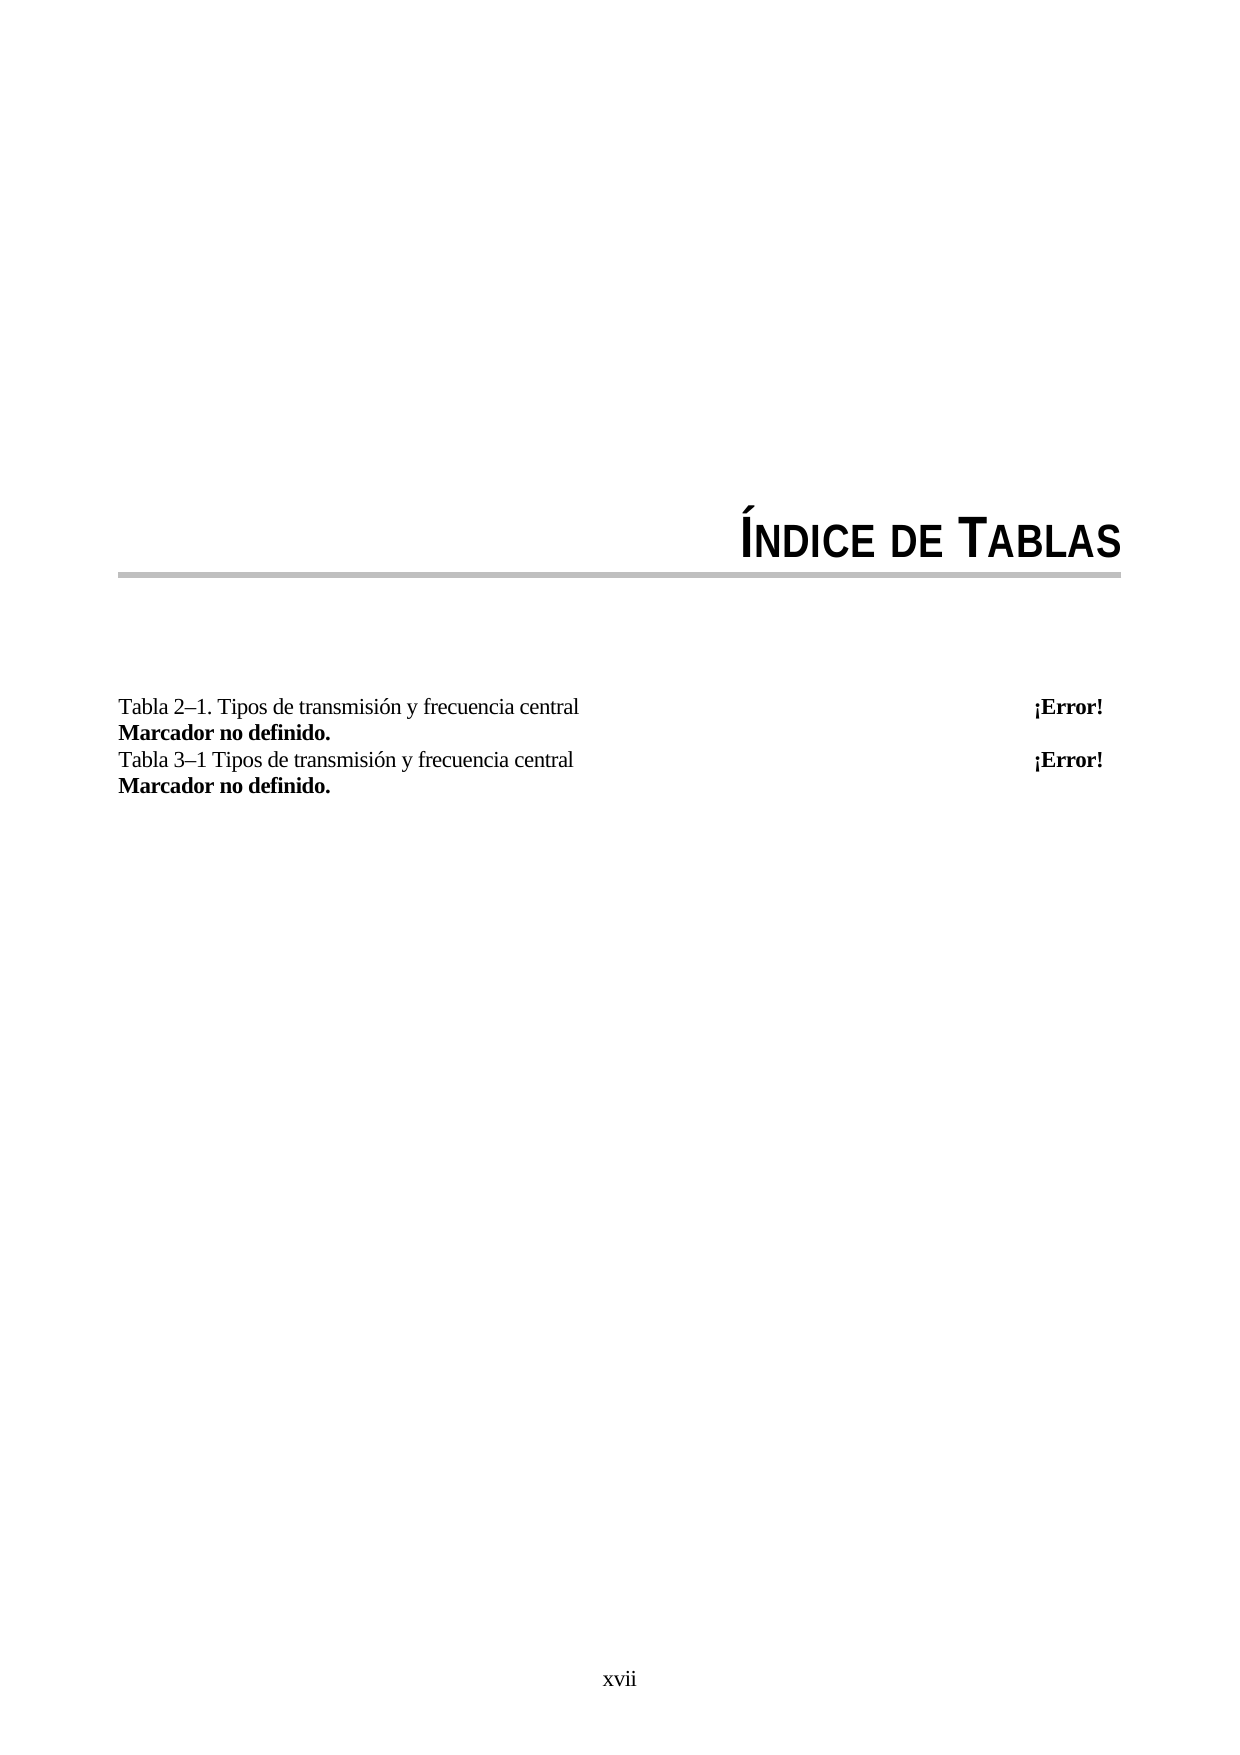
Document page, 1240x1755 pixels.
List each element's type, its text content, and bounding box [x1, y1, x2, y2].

text Tabla 3–1 Tipos de transmisión y frecuencia central ¡Error! Marcador no definido. [118, 746, 1121, 798]
text Tabla 2–1. Tipos de transmisión y frecuencia central ¡Error! Marcador no definido. [118, 693, 1121, 746]
subtitle Índice de Tablas [118, 503, 1121, 572]
